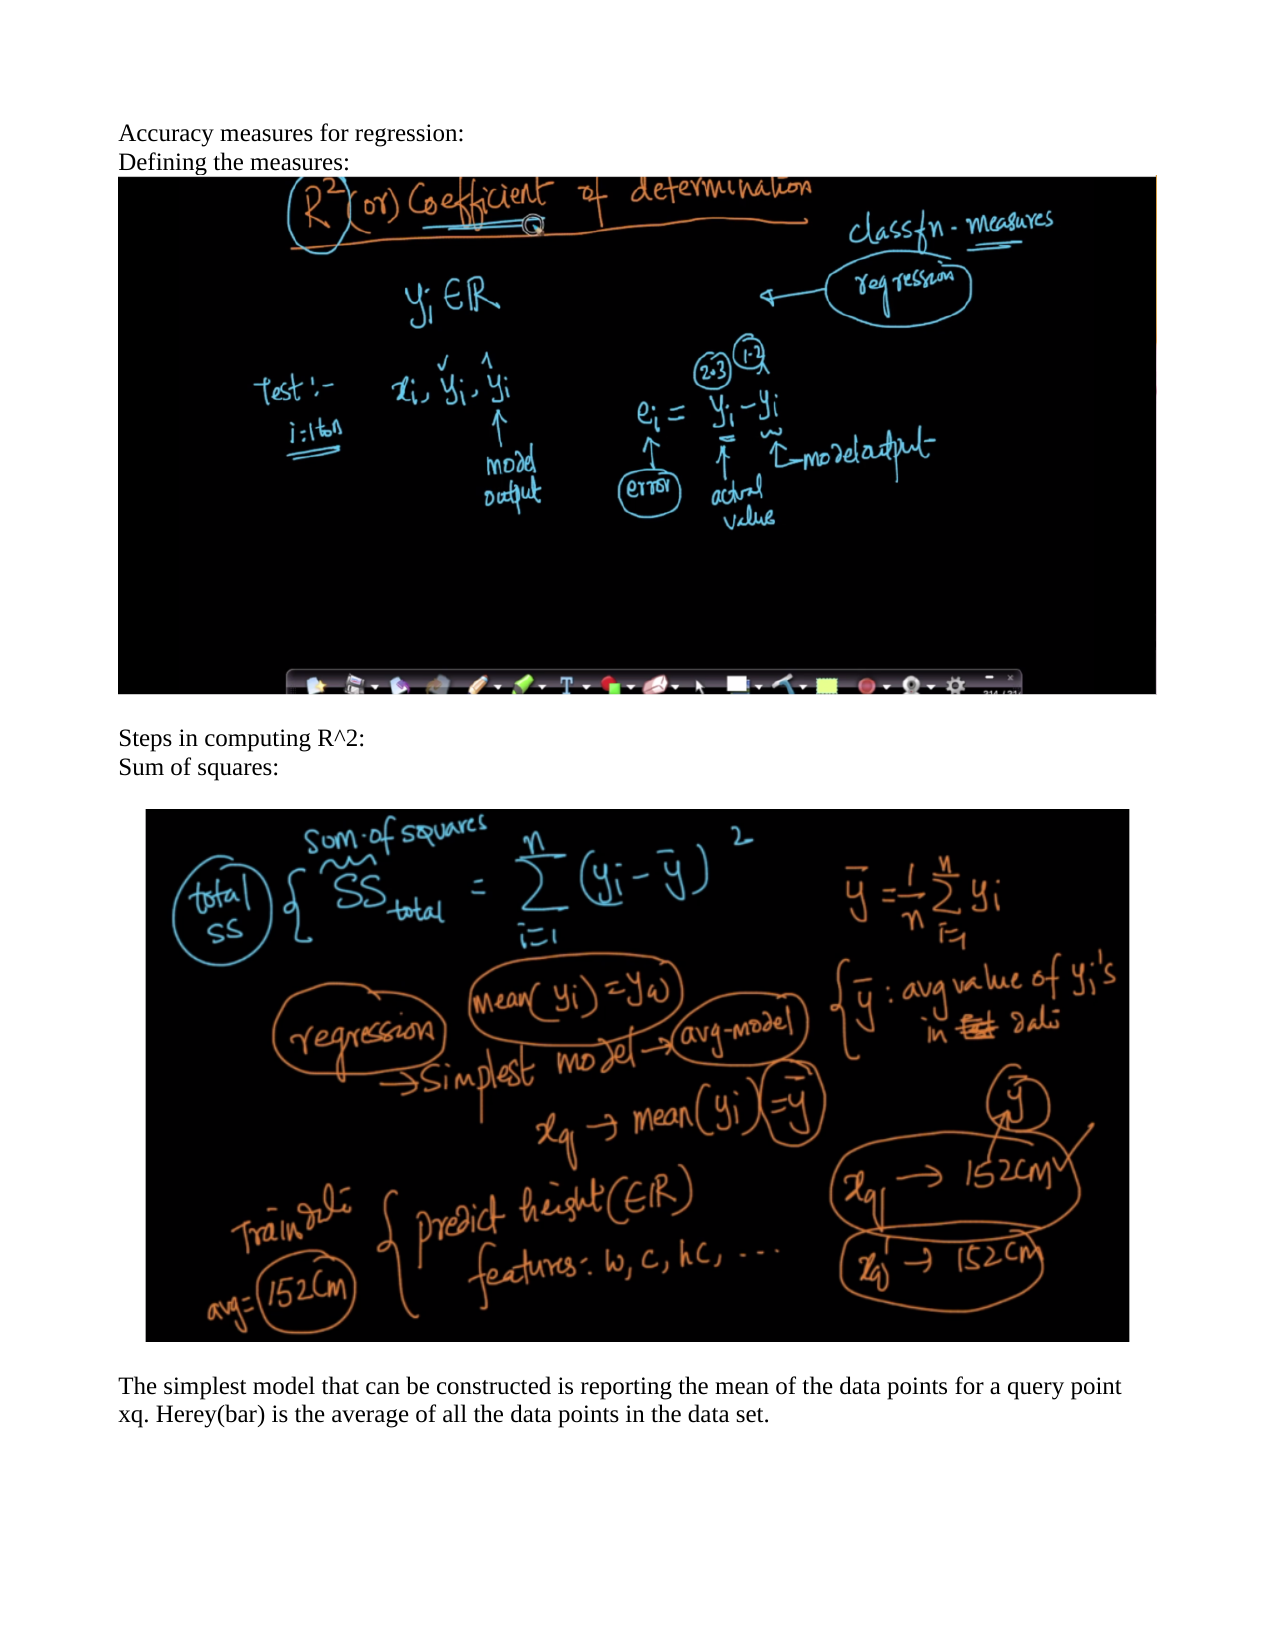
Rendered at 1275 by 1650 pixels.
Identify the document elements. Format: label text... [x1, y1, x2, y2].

picture [145, 809, 1130, 1342]
text Accuracy measures for regression: [118, 118, 1157, 147]
text Steps in computing R^2: [118, 723, 1157, 752]
picture [118, 175, 1157, 695]
text Sum of squares: [118, 752, 1157, 781]
text The simplest model that can be constructed is reporting the mean of the data points for a query point xq. Herey(bar) is the average of all the data points in the data set. [118, 1371, 1157, 1428]
text Defining the measures: [118, 147, 1157, 175]
